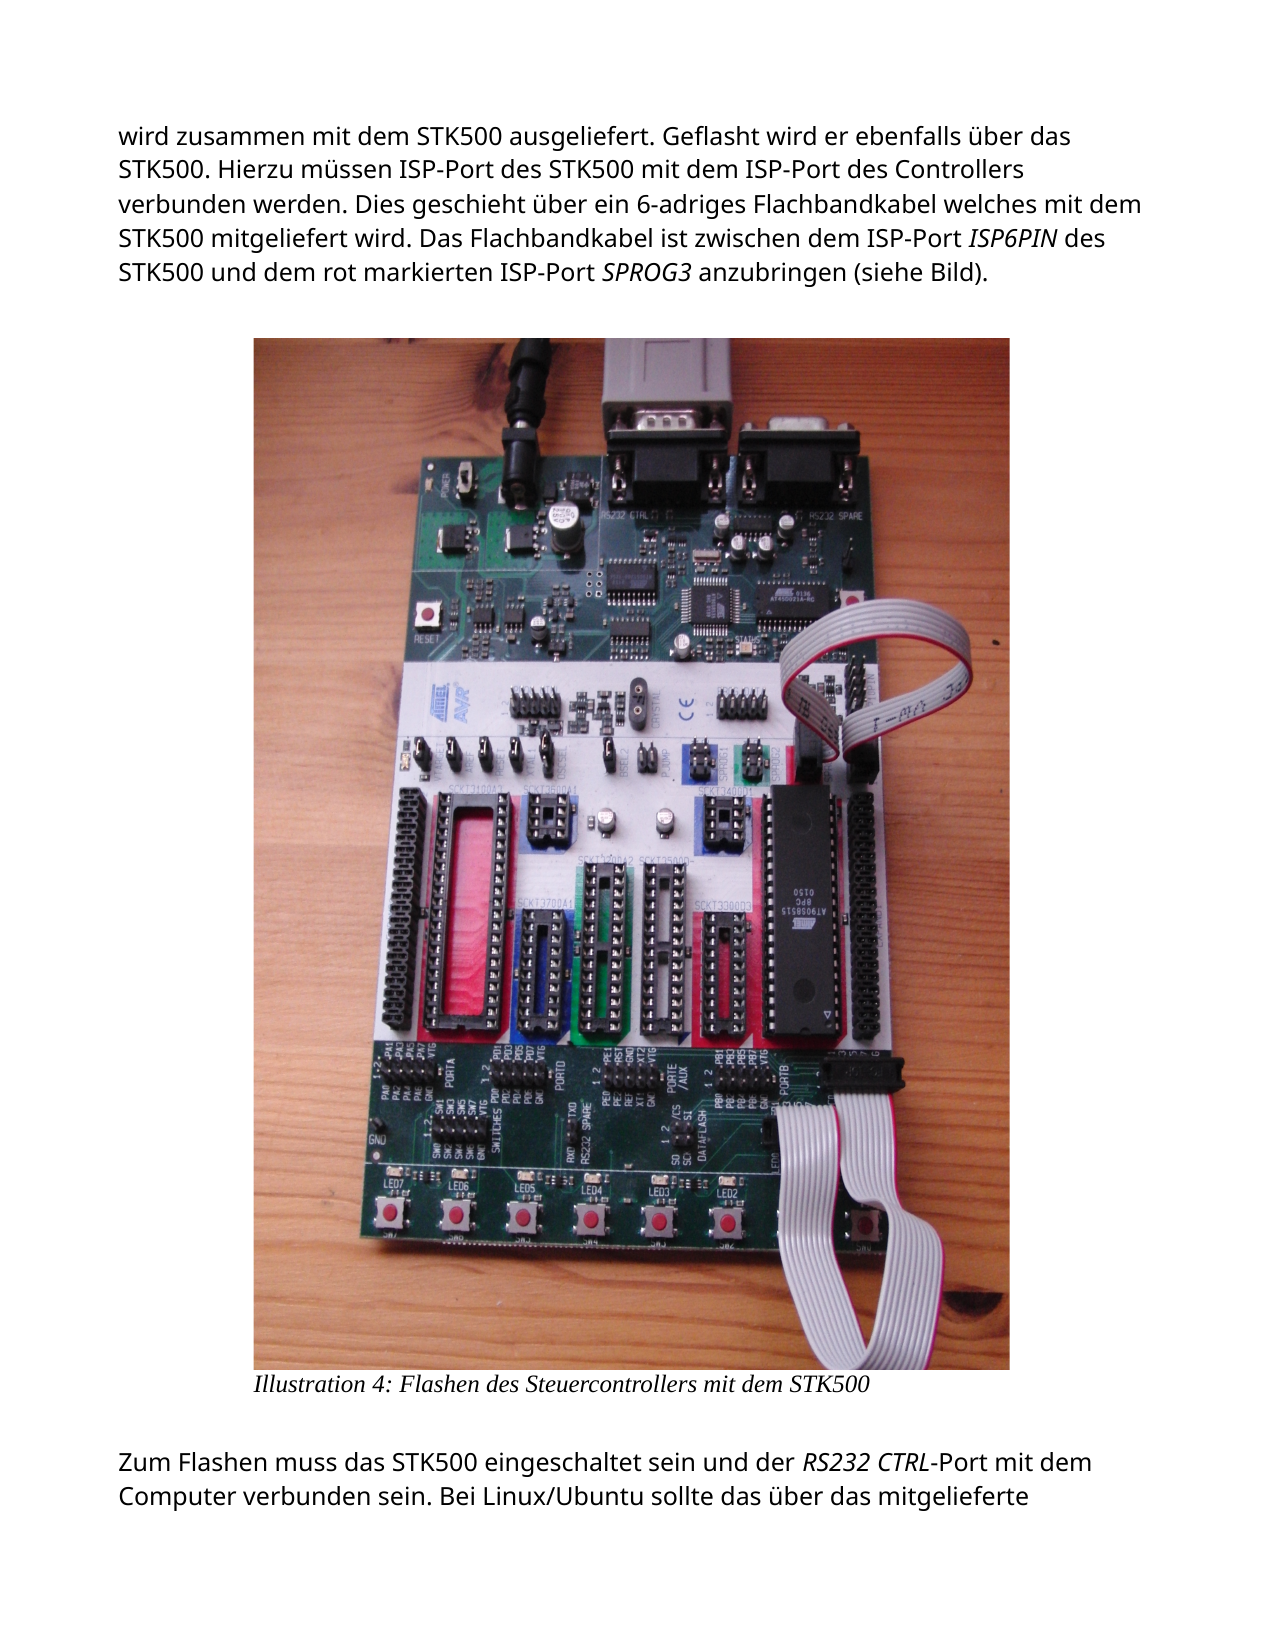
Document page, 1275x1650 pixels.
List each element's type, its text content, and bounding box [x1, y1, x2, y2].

picture [253, 338, 1010, 1370]
text wird zusammen mit dem STK500 ausgeliefert. Geflasht wird er ebenfalls über das STK500. Hierzu müssen ISP-Port des STK500 mit dem ISP-Port des Controllers verbunden werden. Dies geschieht über ein 6-adriges Flachbandkabel welches mit dem STK500 mitgeliefert wird. Das Flachbandkabel ist zwischen dem ISP-Port ISP6PIN des STK500 und dem rot markierten ISP-Port SPROG3 anzubringen (siehe Bild). [118, 118, 1157, 288]
text Zum Flashen muss das STK500 eingeschaltet sein und der RS232 CTRL-Port mit dem Computer verbunden sein. Bei Linux/Ubuntu sollte das über das mitgelieferte [118, 1445, 1157, 1513]
text Illustration 4: Flashen des Steuercontrollers mit dem STK500 [253, 1370, 1009, 1398]
